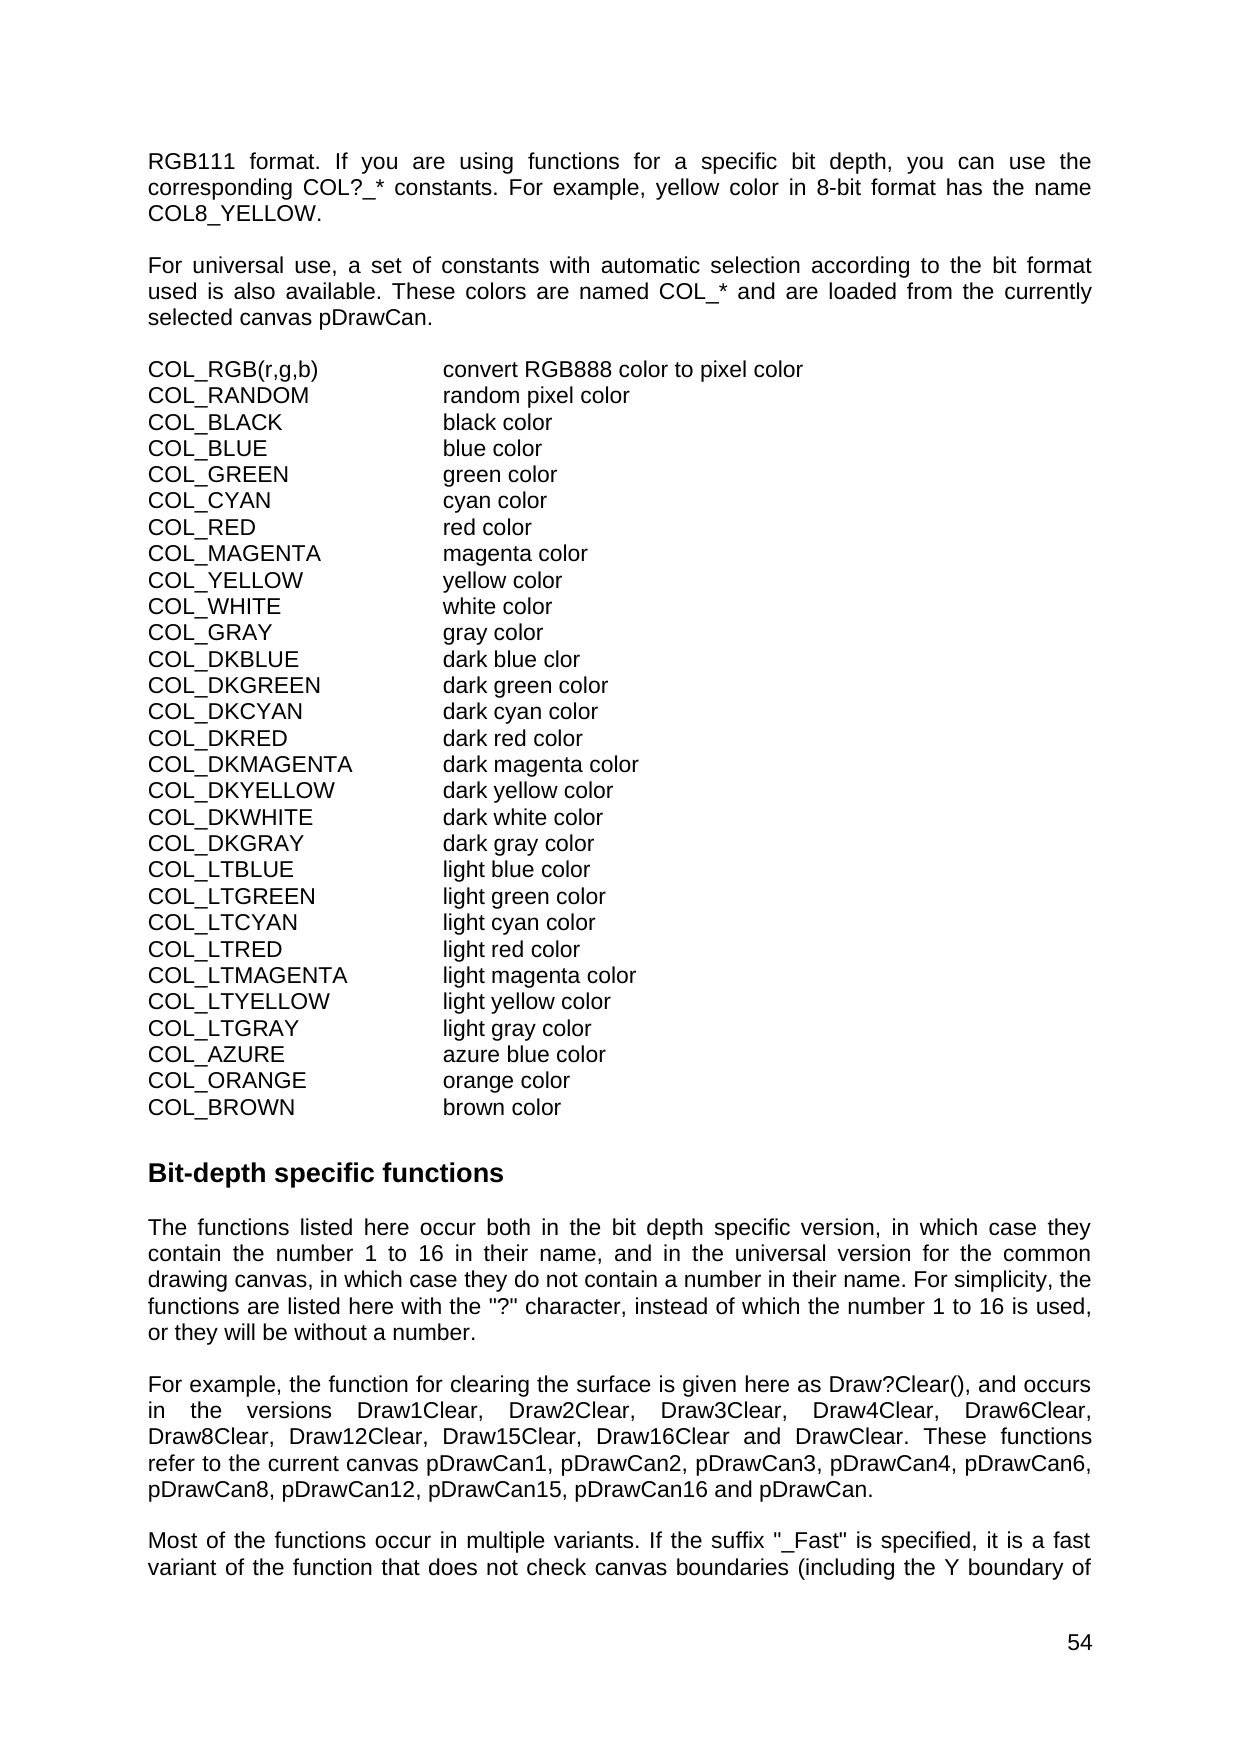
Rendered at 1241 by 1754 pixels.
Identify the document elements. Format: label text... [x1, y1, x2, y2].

text COL_BLUE blue color [148, 435, 1093, 461]
text COL_DKWHITE dark white color [148, 804, 1093, 830]
text COL_DKCYAN dark cyan color [148, 698, 1093, 725]
text COL_DKYELLOW dark yellow color [148, 777, 1093, 804]
text COL_WHITE white color [148, 593, 1093, 619]
text COL_LTCYAN light cyan color [148, 909, 1093, 936]
text COL_AZURE azure blue color [148, 1041, 1093, 1067]
text COL_GREEN green color [148, 461, 1093, 487]
text COL_RED red color [148, 514, 1093, 540]
text COL_DKBLUE dark blue clor [148, 646, 1093, 672]
text COL_LTGREEN light green color [148, 883, 1093, 909]
text COL_GRAY gray color [148, 619, 1093, 646]
text COL_BROWN brown color [148, 1094, 1093, 1120]
text COL_LTGRAY light gray color [148, 1014, 1093, 1041]
text For universal use, a set of constants with automatic selection according to the bit format used is also available. These colors are named COL_* and are loaded from the currently selected canvas pDrawCan. [148, 252, 1093, 331]
text RGB111 format. If you are using functions for a specific bit depth, you can use the corresponding COL?_* constants. For example, yellow color in 8-bit format has the name COL8_YELLOW. [148, 148, 1093, 227]
text COL_LTMAGENTA light magenta color [148, 962, 1093, 988]
text The functions listed here occur both in the bit depth specific version, in which case they contain the number 1 to 16 in their name, and in the universal version for the common drawing canvas, in which case they do not contain a number in their name. For simplicity, the functions are listed here with the "?" character, instead of which the number 1 to 16 is used, or they will be without a number. [148, 1214, 1093, 1346]
text COL_DKGRAY dark gray color [148, 830, 1093, 856]
text COL_YELLOW yellow color [148, 567, 1093, 593]
text COL_CYAN cyan color [148, 487, 1093, 514]
text COL_MAGENTA magenta color [148, 540, 1093, 567]
text COL_LTBLUE light blue color [148, 856, 1093, 883]
text COL_DKMAGENTA dark magenta color [148, 751, 1093, 777]
text COL_RGB(r,g,b) convert RGB888 color to pixel color [148, 356, 1093, 382]
text COL_DKGREEN dark green color [148, 672, 1093, 698]
text Most of the functions occur in multiple variants. If the suffix "_Fast" is specified, it is a fast variant of the function that does not check canvas boundaries (including the Y boundary of [148, 1527, 1093, 1580]
text COL_DKRED dark red color [148, 725, 1093, 751]
text COL_ORANGE orange color [148, 1067, 1093, 1094]
subtitle Bit-depth specific functions [148, 1157, 1093, 1189]
text COL_LTRED light red color [148, 936, 1093, 962]
text COL_BLACK black color [148, 408, 1093, 435]
text COL_LTYELLOW light yellow color [148, 988, 1093, 1014]
text COL_RANDOM random pixel color [148, 382, 1093, 408]
text For example, the function for clearing the surface is given here as Draw?Clear(), and occurs in the versions Draw1Clear, Draw2Clear, Draw3Clear, Draw4Clear, Draw6Clear, Draw8Clear, Draw12Clear, Draw15Clear, Draw16Clear and DrawClear. These functions refer to the current canvas pDrawCan1, pDrawCan2, pDrawCan3, pDrawCan4, pDrawCan6, pDrawCan8, pDrawCan12, pDrawCan15, pDrawCan16 and pDrawCan. [148, 1371, 1093, 1502]
